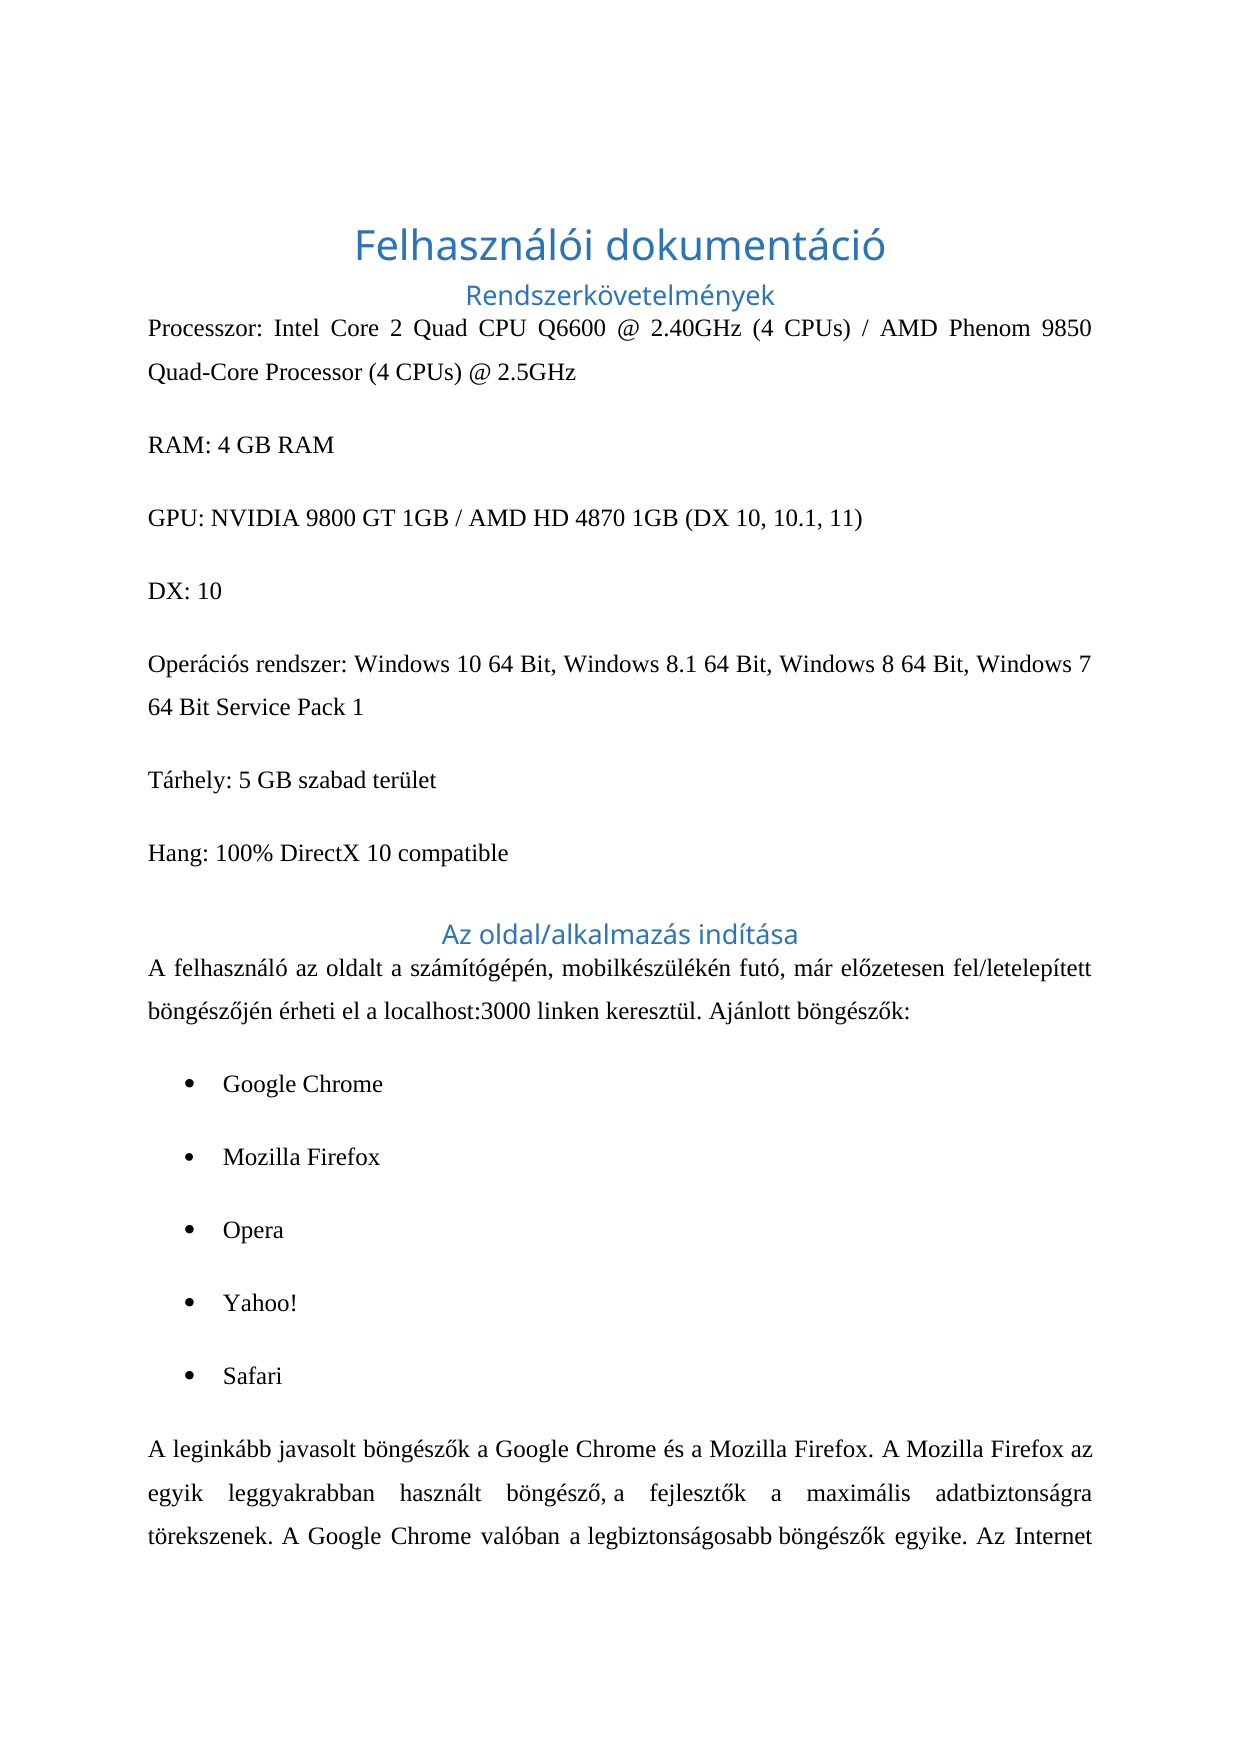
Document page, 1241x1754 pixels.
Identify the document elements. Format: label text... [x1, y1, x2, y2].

subtitle Az oldal/alkalmazás indítása [148, 916, 1093, 953]
text A felhasználó az oldalt a számítógépén, mobilkészülékén futó, már előzetesen fel/letelepített böngészőjén érheti el a localhost:3000 linken keresztül. Ajánlott böngészők: [148, 953, 1093, 1024]
text A leginkább javasolt böngészők a Google Chrome és a Mozilla Firefox. A Mozilla Firefox az egyik leggyakrabban használt böngésző, a fejlesztők a maximális adatbiztonságra törekszenek. A Google Chrome valóban a legbiztonságosabb böngészők egyike. Az Internet [148, 1434, 1093, 1549]
text Tárhely: 5 GB szabad terület [148, 765, 1093, 794]
list Mozilla Firefox [185, 1142, 1093, 1171]
text Operációs rendszer: Windows 10 64 Bit, Windows 8.1 64 Bit, Windows 8 64 Bit, Windows 7 64 Bit Service Pack 1 [148, 649, 1093, 721]
list Yahoo! [185, 1288, 1093, 1317]
subtitle Felhasználói dokumentáció [148, 216, 1093, 272]
list Safari [185, 1361, 1093, 1390]
list Google Chrome [185, 1069, 1093, 1098]
subtitle Rendszerkövetelmények [148, 277, 1093, 313]
text DX: 10 [148, 576, 1093, 605]
text Hang: 100% DirectX 10 compatible [148, 838, 1093, 867]
text GPU: NVIDIA 9800 GT 1GB / AMD HD 4870 1GB (DX 10, 10.1, 11) [148, 503, 1093, 532]
text Processzor: Intel Core 2 Quad CPU Q6600 @ 2.40GHz (4 CPUs) / AMD Phenom 9850 Quad-Core Processor (4 CPUs) @ 2.5GHz [148, 313, 1093, 385]
list Opera [185, 1215, 1093, 1244]
text RAM: 4 GB RAM [148, 430, 1093, 458]
